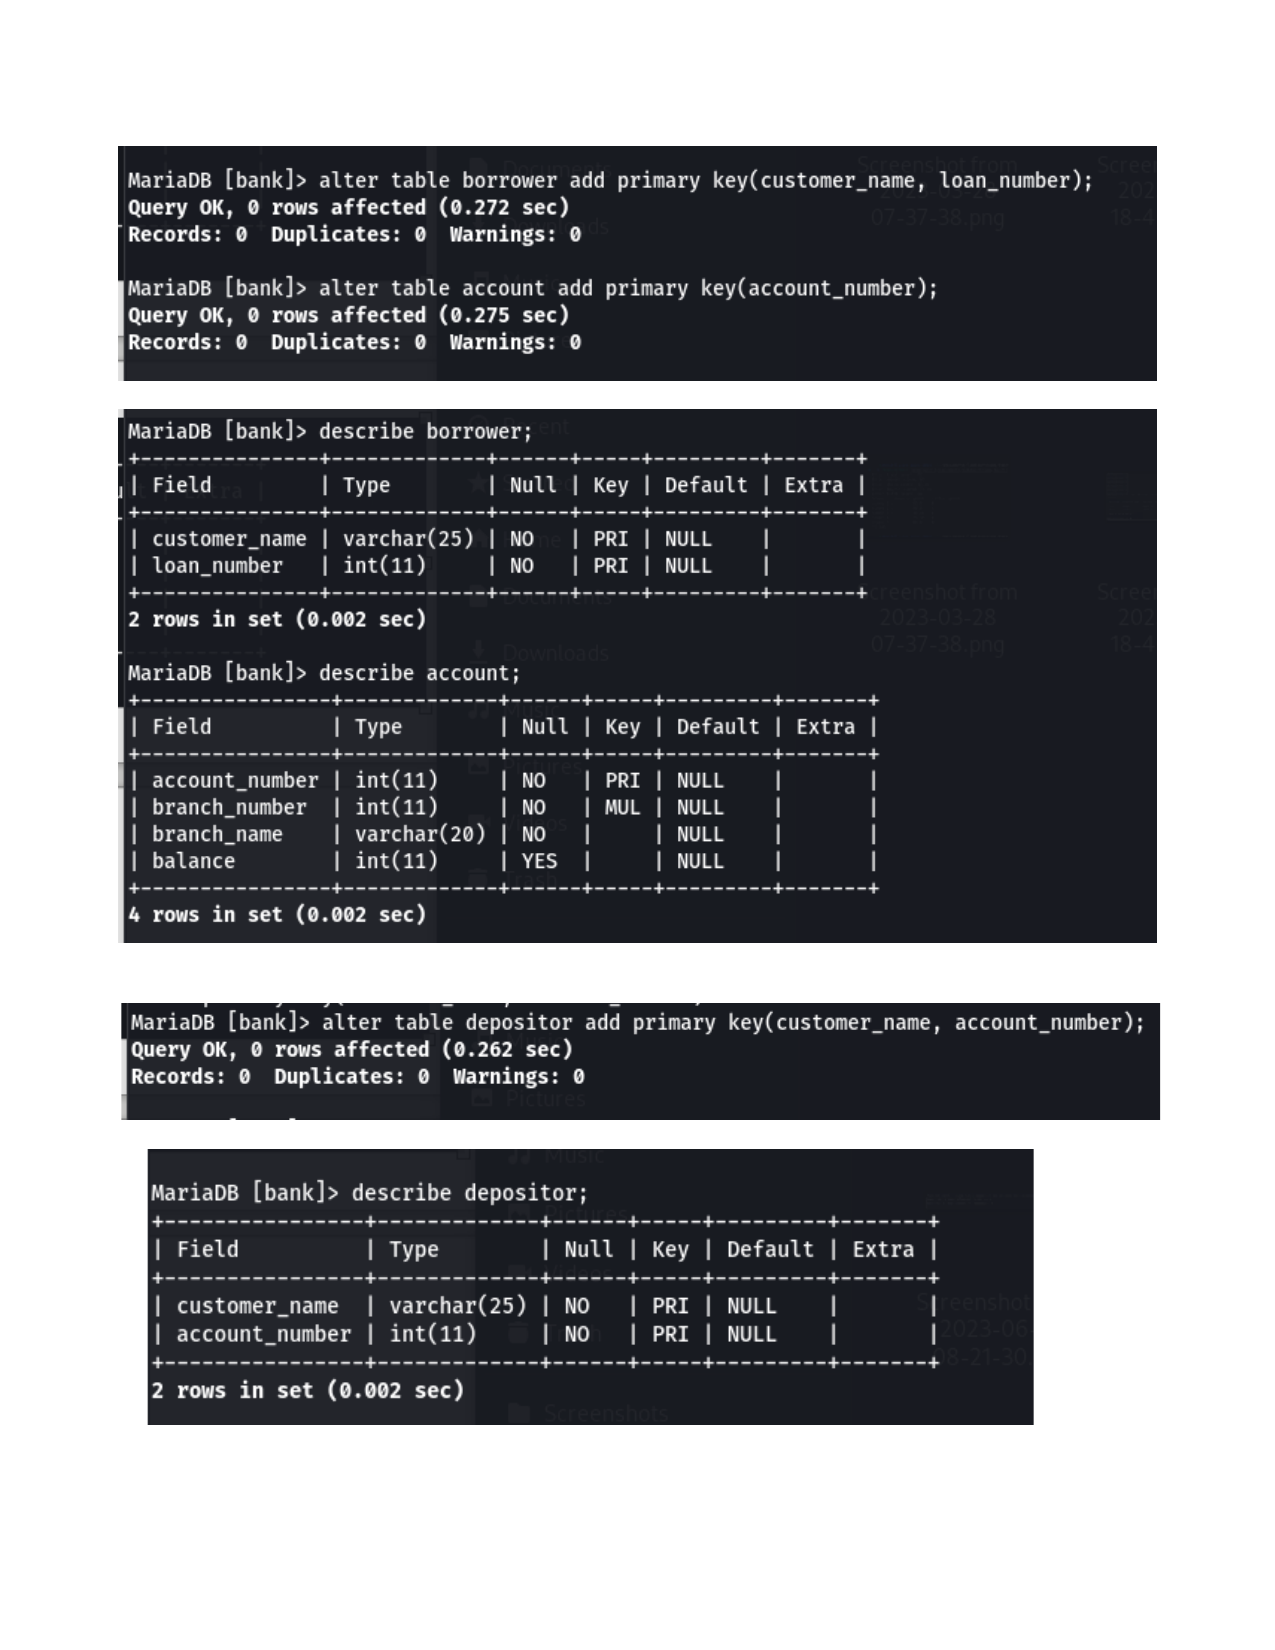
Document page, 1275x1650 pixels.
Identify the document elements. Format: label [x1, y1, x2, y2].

picture [118, 146, 1157, 381]
picture [118, 409, 1157, 943]
picture [121, 1003, 1161, 1120]
picture [147, 1149, 1034, 1425]
